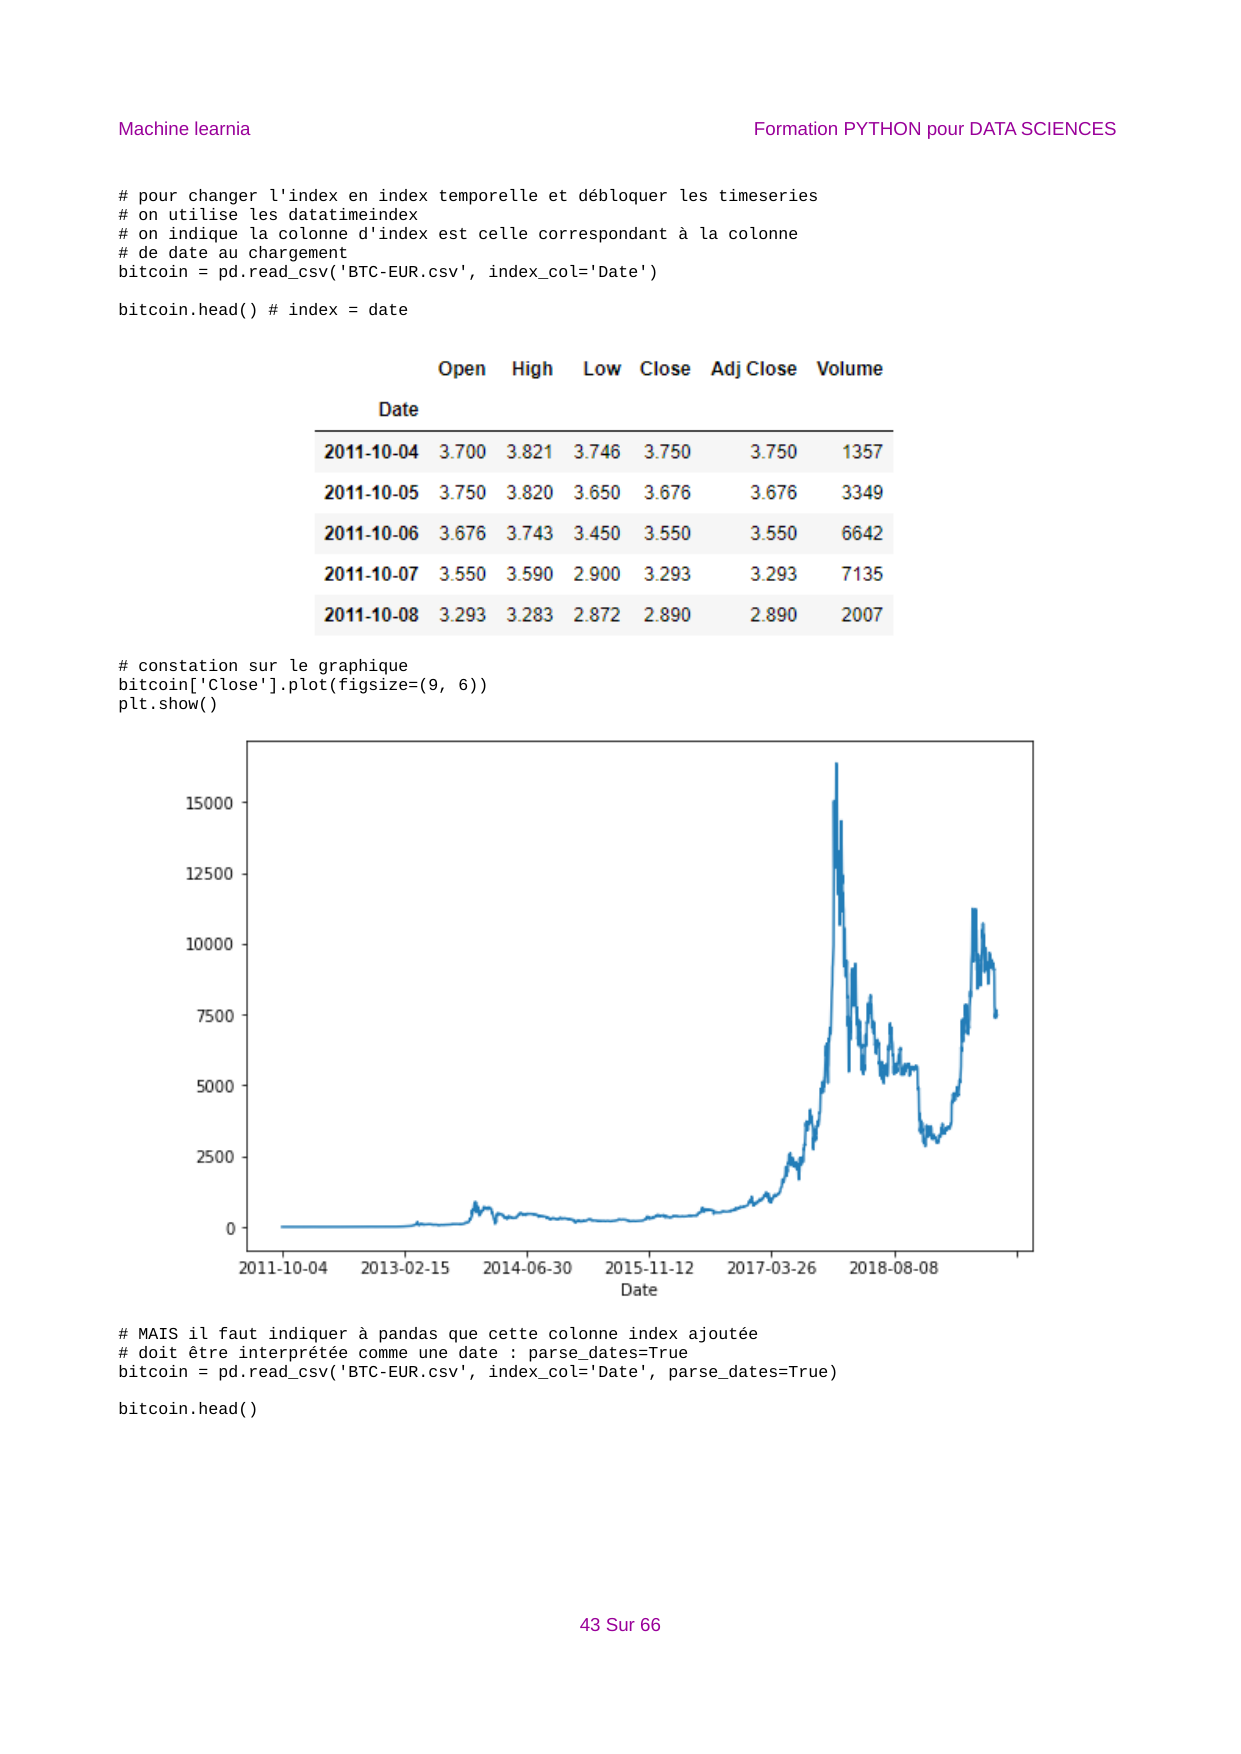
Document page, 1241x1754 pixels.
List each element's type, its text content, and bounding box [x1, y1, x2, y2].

text bitcoin.head() [118, 1401, 1122, 1420]
text # doit être interprétée comme une date : parse_dates=True [118, 1344, 1122, 1363]
text # on indique la colonne d'index est celle correspondant à la colonne [118, 226, 1122, 244]
text # on utilise les datatimeindex [118, 207, 1122, 226]
text # constation sur le graphique [118, 658, 1122, 677]
text bitcoin.head() # index = date [118, 301, 1122, 320]
text # pour changer l'index en index temporelle et débloquer les timeseries [118, 188, 1122, 207]
picture [312, 338, 928, 639]
picture [162, 733, 1078, 1307]
text bitcoin = pd.read_csv('BTC-EUR.csv', index_col='Date') [118, 263, 1122, 282]
text # MAIS il faut indiquer à pandas que cette colonne index ajoutée [118, 1325, 1122, 1344]
text # de date au chargement [118, 244, 1122, 263]
text plt.show() [118, 695, 1122, 714]
text bitcoin['Close'].plot(figsize=(9, 6)) [118, 677, 1122, 695]
text bitcoin = pd.read_csv('BTC-EUR.csv', index_col='Date', parse_dates=True) [118, 1363, 1122, 1382]
